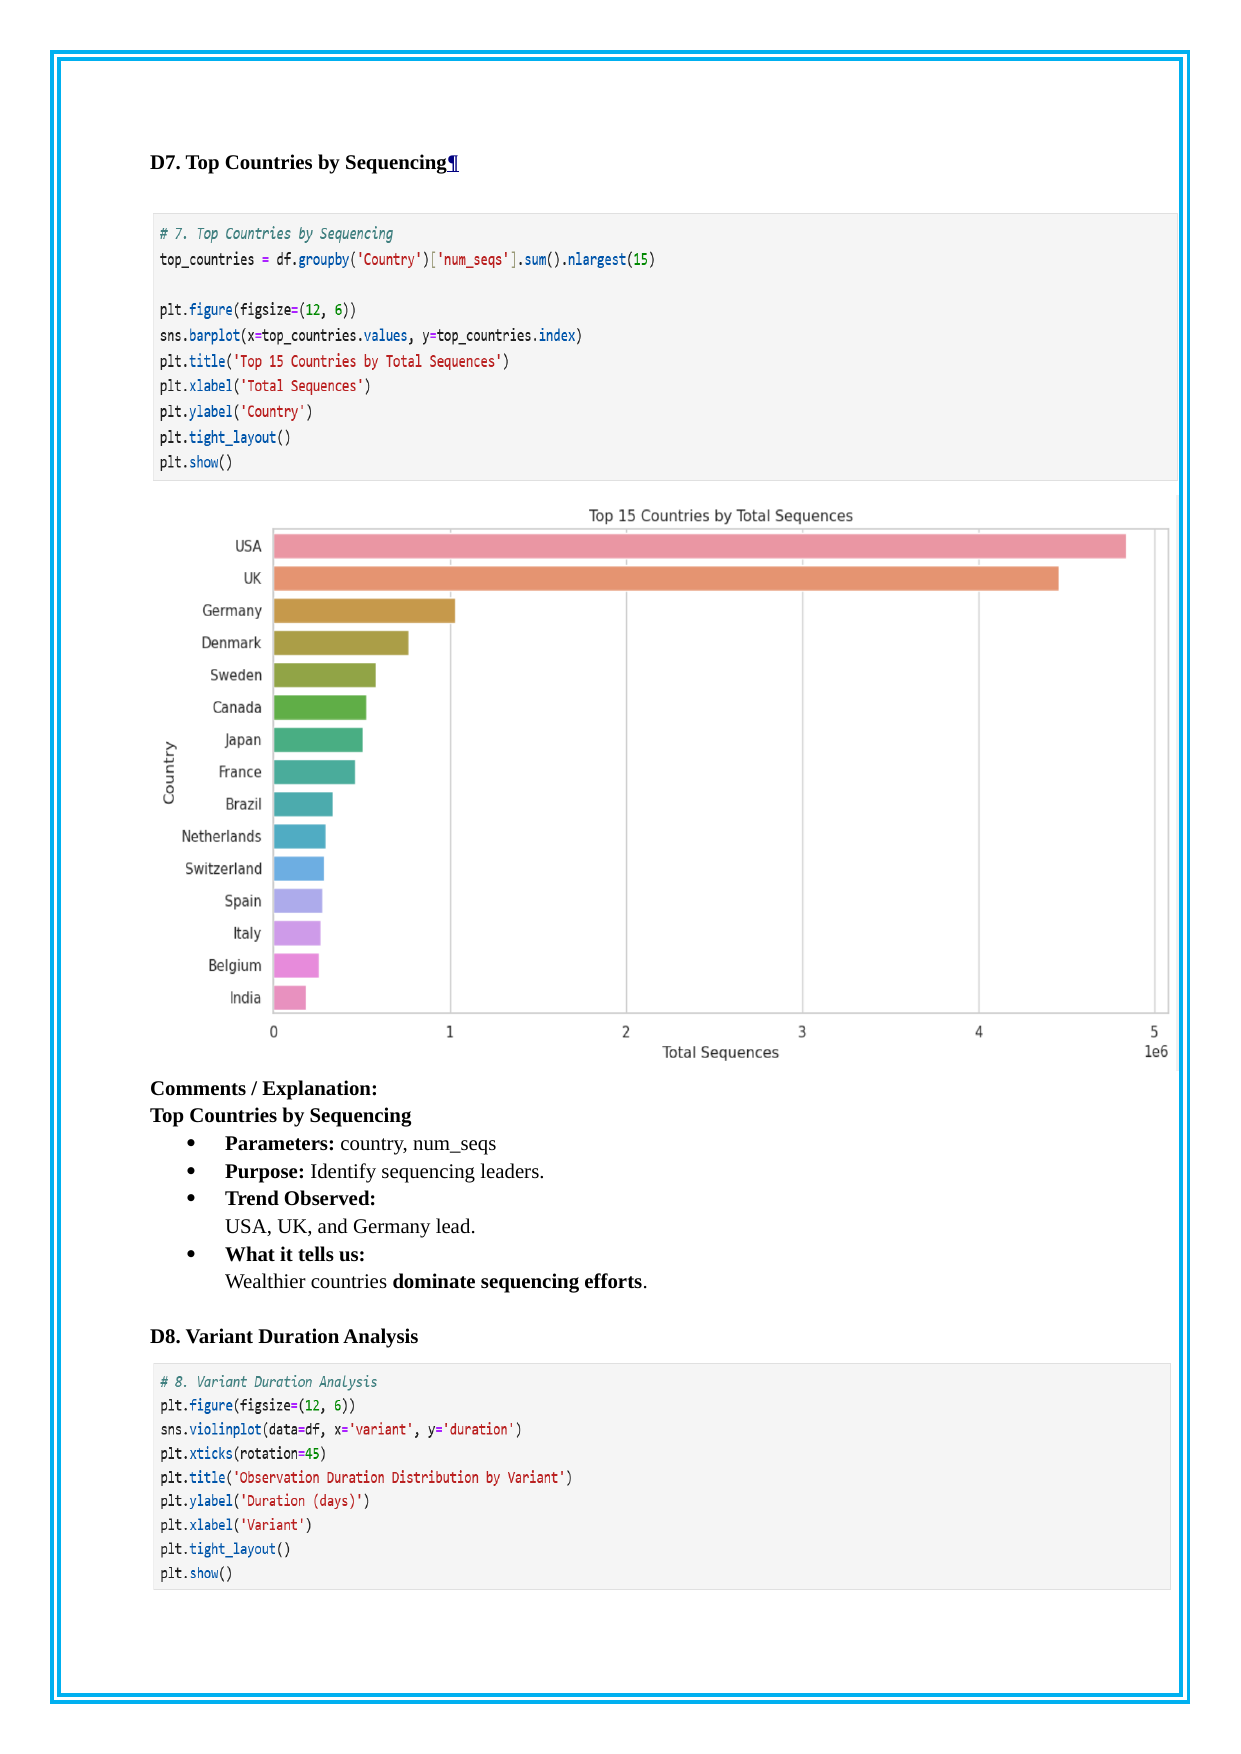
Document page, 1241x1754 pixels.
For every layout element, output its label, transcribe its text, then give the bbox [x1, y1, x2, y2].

text D7. Top Countries by Sequencing¶ [150, 150, 1090, 174]
text D8. Variant Duration Analysis [150, 1324, 1090, 1348]
list Purpose: Identify sequencing leaders. [187, 1159, 1090, 1183]
list Parameters: country, num_seqs [187, 1131, 1090, 1155]
list Trend Observed: USA, UK, and Germany lead. [187, 1186, 1090, 1238]
text Top Countries by Sequencing [150, 1103, 1090, 1127]
list What it tells us: Wealthier countries dominate sequencing efforts. [187, 1241, 1090, 1293]
text Comments / Explanation: [150, 1076, 1090, 1100]
